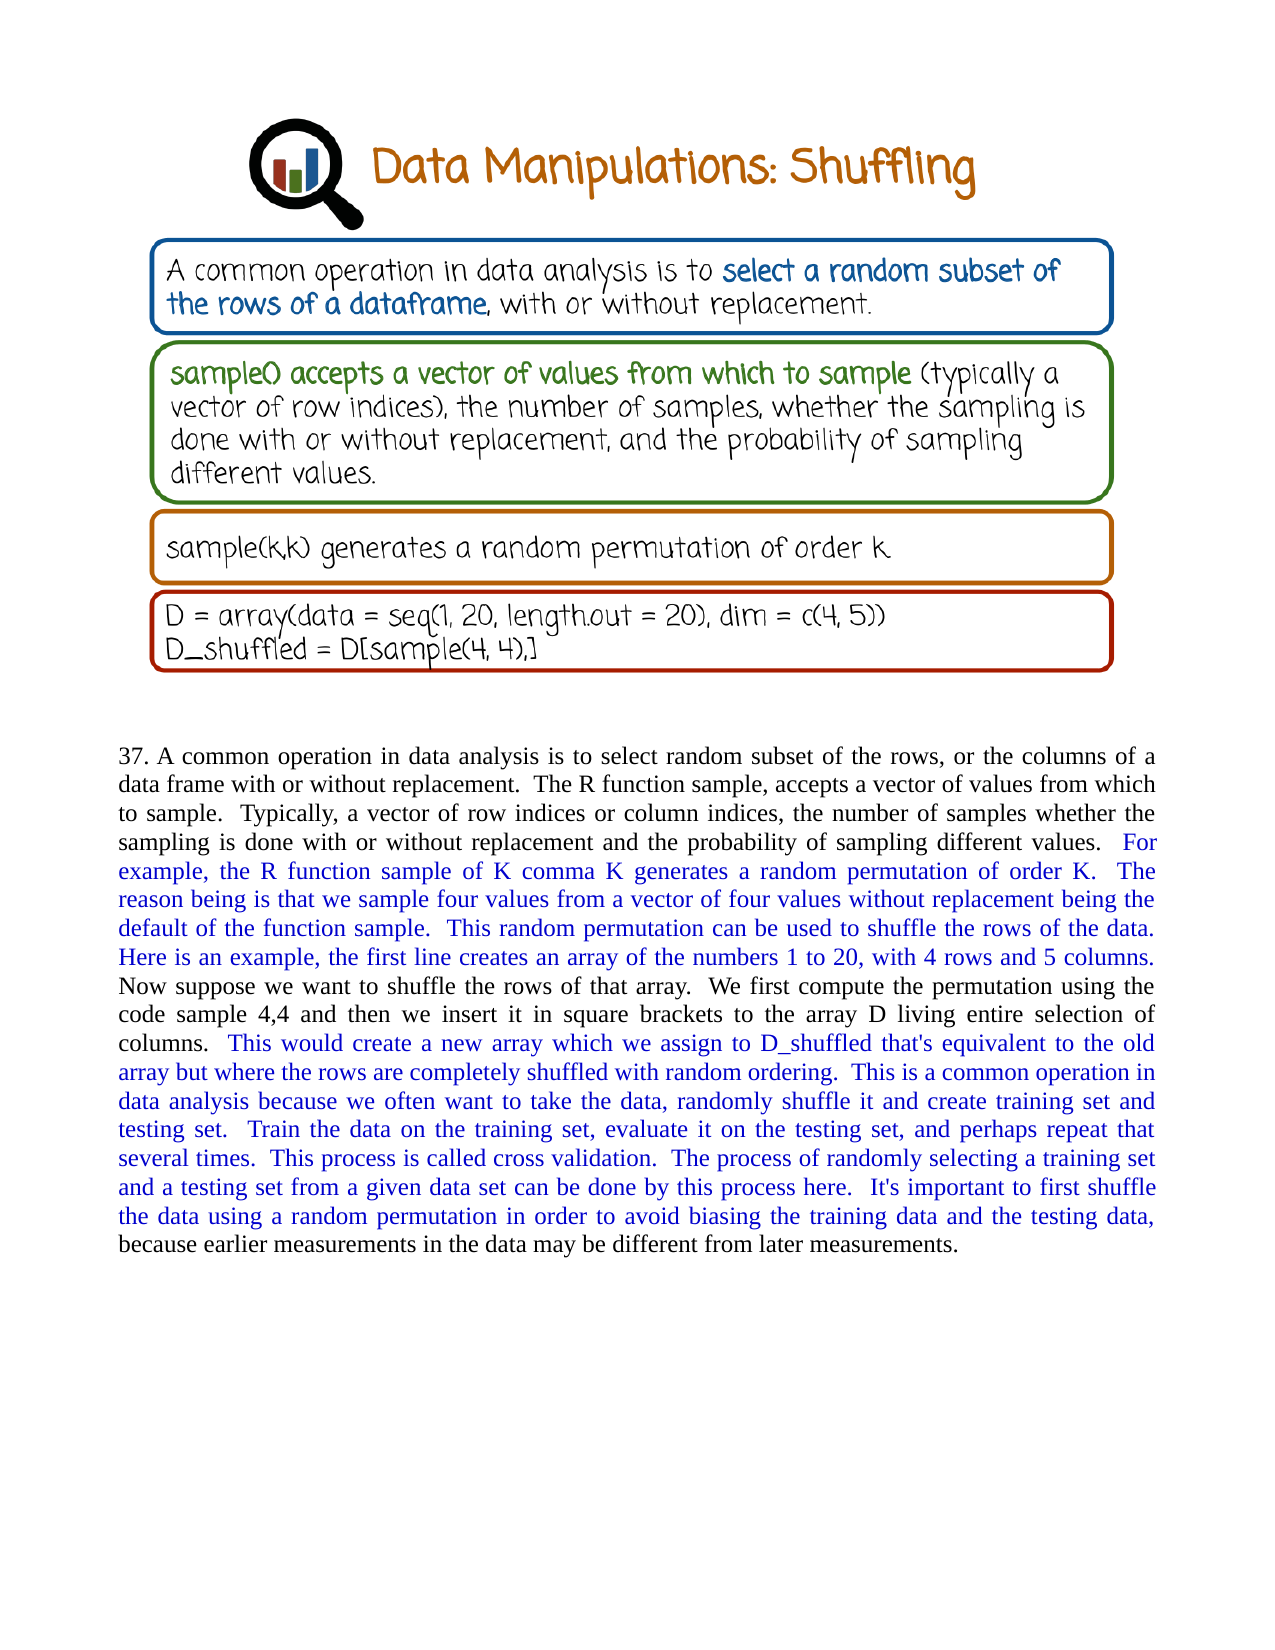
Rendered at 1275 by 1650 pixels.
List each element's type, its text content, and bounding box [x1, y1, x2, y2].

text 37. A common operation in data analysis is to select random subset of the rows, or the columns of a data frame with or without replacement. The R function sample, accepts a vector of values from which to sample. Typically, a vector of row indices or column indices, the number of samples whether the sampling is done with or without replacement and the probability of sampling different values. For example, the R function sample of K comma K generates a random permutation of order K. The reason being is that we sample four values from a vector of four values without replacement being the default of the function sample. This random permutation can be used to shuffle the rows of the data. Here is an example, the first line creates an array of the numbers 1 to 20, with 4 rows and 5 columns. Now suppose we want to shuffle the rows of that array. We first compute the permutation using the code sample 4,4 and then we insert it in square brackets to the array D living entire selection of columns. This would create a new array which we assign to D_shuffled that's equivalent to the old array but where the rows are completely shuffled with random ordering. This is a common operation in data analysis because we often want to take the data, randomly shuffle it and create training set and testing set. Train the data on the training set, evaluate it on the testing set, and perhaps repeat that several times. This process is called cross validation. The process of randomly selecting a training set and a testing set from a given data set can be done by this process here. It's important to first shuffle the data using a random permutation in order to avoid biasing the training data and the testing data, because earlier measurements in the data may be different from later measurements. [118, 741, 1157, 1258]
picture [118, 118, 1157, 684]
